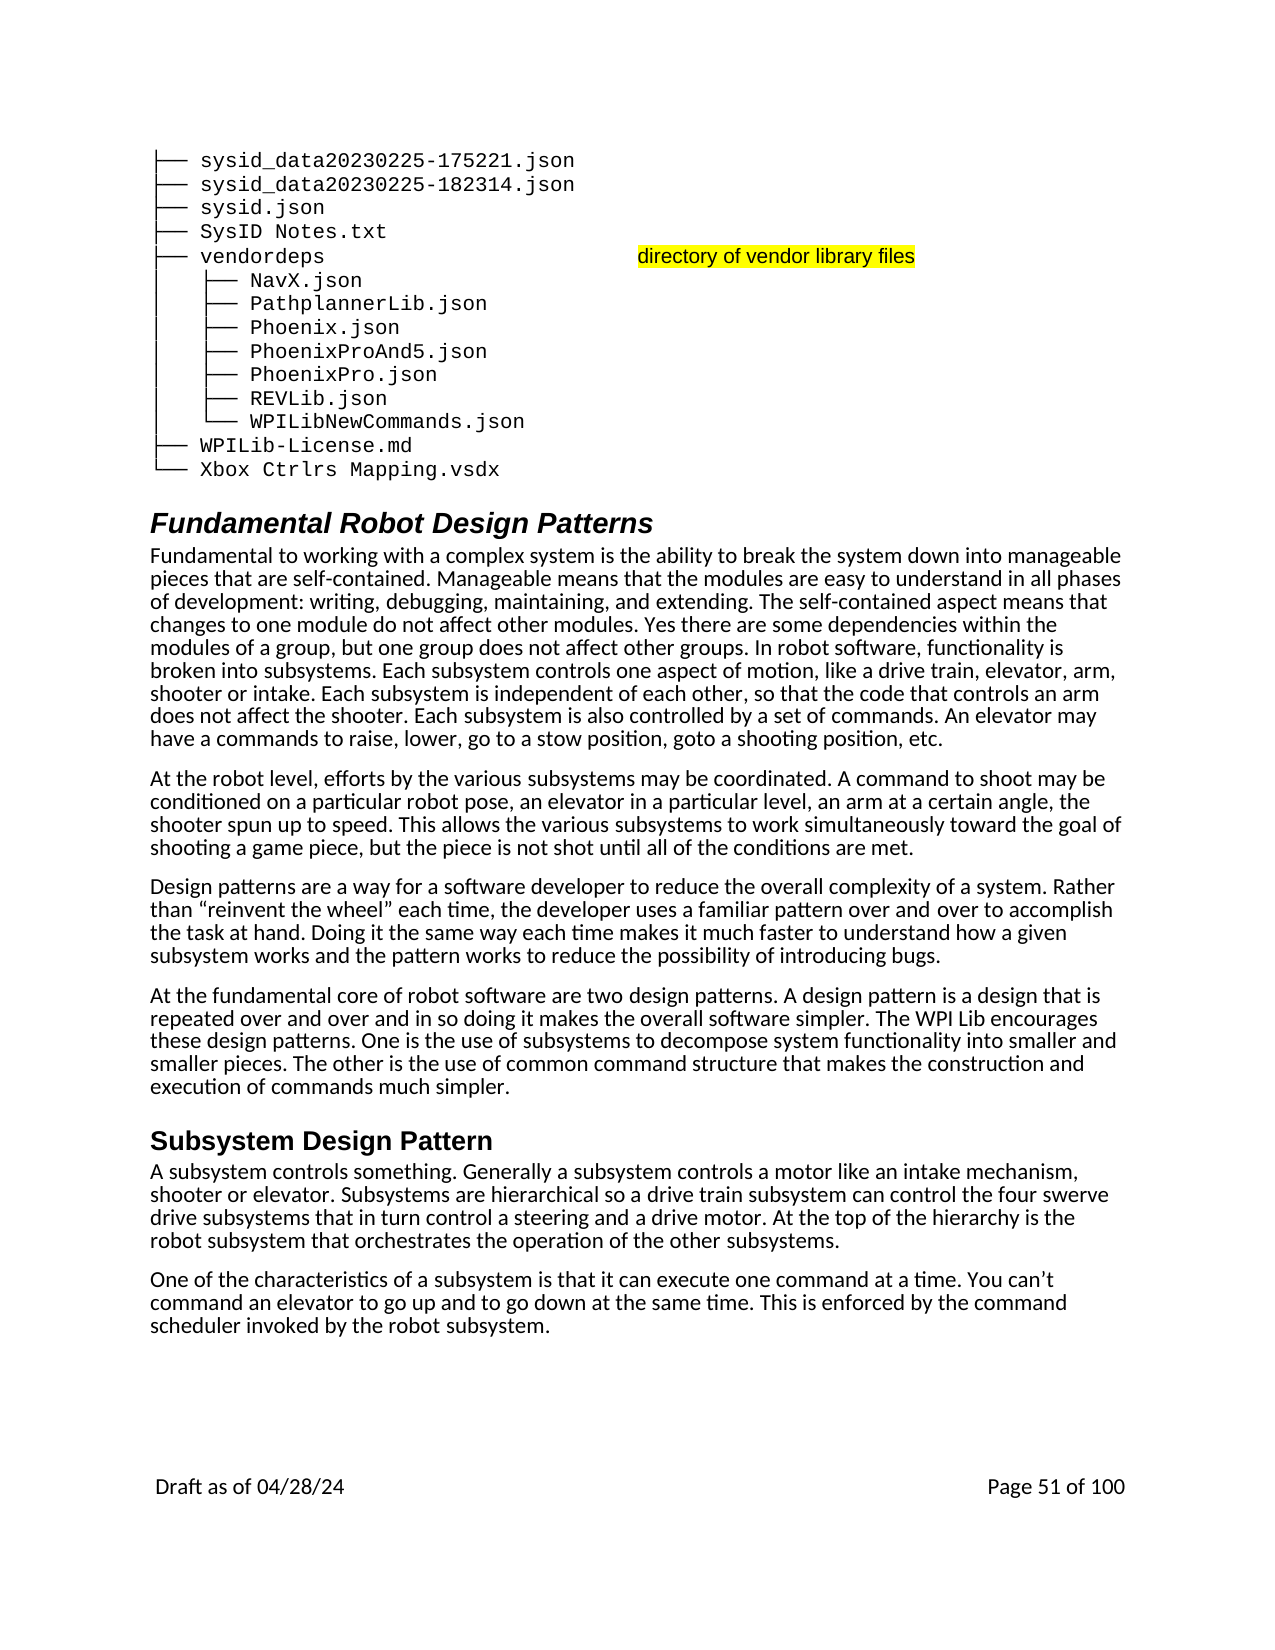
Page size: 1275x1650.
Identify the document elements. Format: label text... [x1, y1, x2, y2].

text │ ├── Phoenix.json [150, 317, 1125, 341]
text Design patterns are a way for a software developer to reduce the overall complexity of a system. Rather than “reinvent the wheel” each time, the developer uses a familiar pattern over and over to accomplish the task at hand. Doing it the same way each time makes it much faster to understand how a given subsystem works and the pattern works to reduce the possibility of introducing bugs. [150, 878, 1125, 969]
text At the fundamental core of robot software are two design patterns. A design pattern is a design that is repeated over and over and in so doing it makes the overall software simpler. The WPI Lib encourages these design patterns. One is the use of subsystems to decompose system functionality into smaller and smaller pieces. The other is the use of common command structure that makes the construction and execution of commands much simpler. [150, 986, 1125, 1101]
text │ └── WPILibNewCommands.json [150, 412, 1125, 435]
text │ ├── NavX.json [207, 270, 1125, 293]
text │ ├── REVLib.json [207, 388, 1125, 412]
text ├── WPILib-License.md [150, 435, 1125, 459]
text │ ├── PhoenixPro.json [150, 364, 1125, 388]
text ├── sysid_data20230225-182314.json [157, 174, 1125, 197]
text At the robot level, efforts by the various subsystems may be coordinated. A command to shoot may be conditioned on a particular robot pose, an elevator in a particular level, an arm at a certain angle, the shooter spun up to speed. This allows the various subsystems to work simultaneously toward the goal of shooting a game piece, but the piece is not shot until all of the conditions are met. [150, 769, 1125, 861]
text One of the characteristics of a subsystem is that it can execute one command at a time. You can’t command an elevator to go up and to go down at the same time. This is enforced by the command scheduler invoked by the robot subsystem. [150, 1270, 1125, 1339]
text │ ├── PhoenixProAnd5.json [157, 341, 206, 364]
text A subsystem controls something. Generally a subsystem controls a motor like an intake mechanism, shooter or elevator. Subsystems are hierarchical so a drive train subsystem can control the four swerve drive subsystems that in turn control a steering and a drive motor. At the top of the hierarchy is the robot subsystem that orchestrates the operation of the other subsystems. [150, 1162, 1125, 1254]
subtitle Subsystem Design Pattern [150, 1126, 1125, 1156]
text └── Xbox Ctrlrs Mapping.vsdx [150, 459, 1125, 482]
text │ ├── PhoenixProAnd5.json [207, 341, 1125, 364]
text ├── sysid.json [150, 197, 1125, 221]
text ├── sysid_data20230225-175221.json [150, 150, 1125, 174]
text │ ├── NavX.json [157, 270, 206, 293]
subtitle Fundamental Robot Design Patterns [150, 507, 1125, 540]
text ├── vendordeps directory of vendor library files [150, 244, 1125, 270]
text │ ├── PathplannerLib.json [150, 293, 1125, 317]
text ├── SysID Notes.txt [157, 221, 1125, 244]
text │ ├── REVLib.json [157, 388, 206, 412]
text Fundamental to working with a complex system is the ability to break the system down into manageable pieces that are self-contained. Manageable means that the modules are easy to understand in all phases of development: writing, debugging, maintaining, and extending. The self-contained aspect means that changes to one module do not affect other modules. Yes there are some dependencies within the modules of a group, but one group does not affect other groups. In robot software, functionality is broken into subsystems. Each subsystem controls one aspect of motion, like a drive train, elevator, arm, shooter or intake. Each subsystem is independent of each other, so that the code that controls an arm does not affect the shooter. Each subsystem is also controlled by a set of commands. An elevator may have a commands to raise, lower, go to a stow position, goto a shooting position, etc. [150, 546, 1125, 753]
